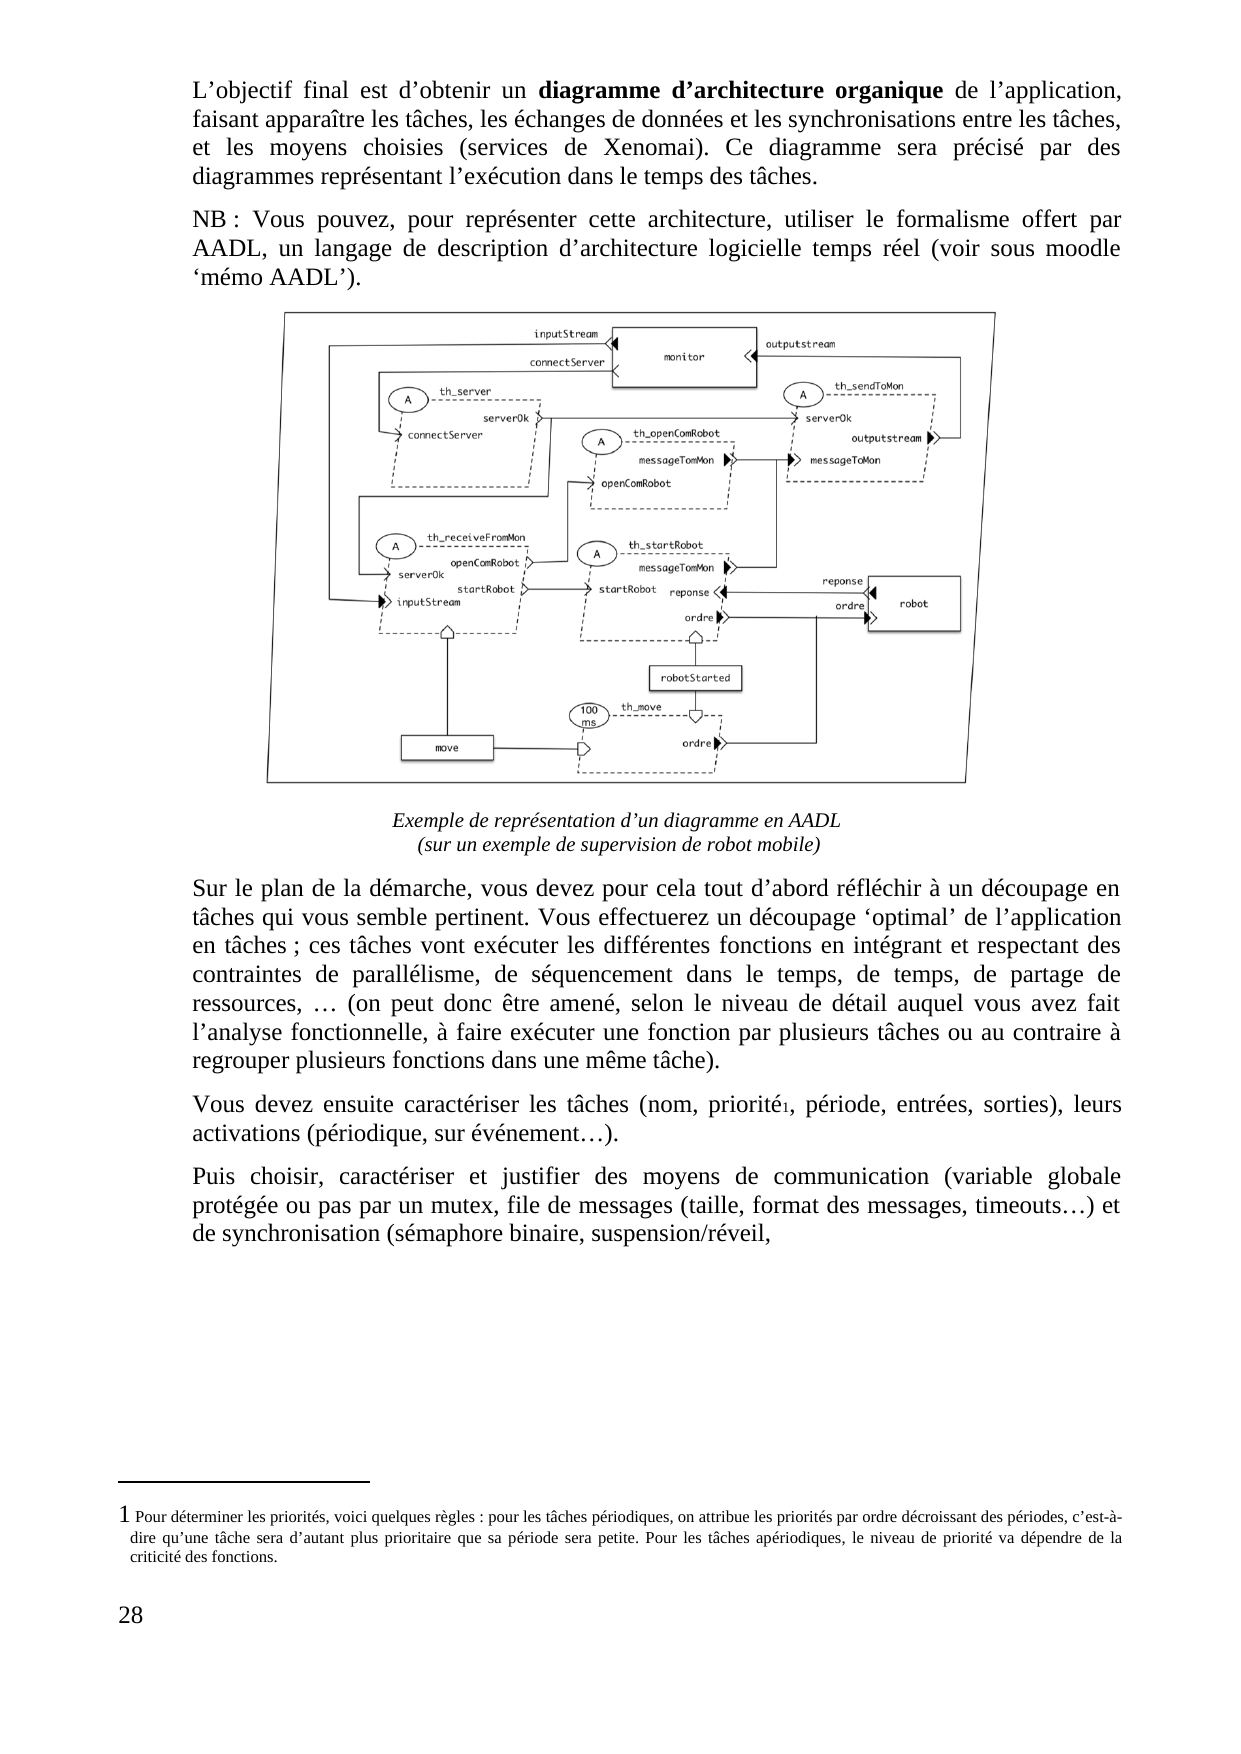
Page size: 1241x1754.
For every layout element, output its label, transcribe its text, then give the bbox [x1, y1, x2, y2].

text Vous devez ensuite caractériser les tâches (nom, priorité, période, entrées, sorties), leurs activations (périodique, sur événement…). [192, 1089, 1122, 1146]
text L’objectif final est d’obtenir un diagramme d’architecture organique de l’application, faisant apparaître les tâches, les échanges de données et les synchronisations entre les tâches, et les moyens choisies (services de Xenomai). Ce diagramme sera précisé par des diagrammes représentant l’exécution dans le temps des tâches. [192, 75, 1122, 190]
text Exemple de représentation d’un diagramme en AADL (sur un exemple de supervision de robot mobile) [118, 808, 1122, 856]
text NB : Vous pouvez, pour représenter cette architecture, utiliser le formalisme offert par AADL, un langage de description d’architecture logicielle temps réel (voir sous moodle ‘mémo AADL’). [192, 204, 1122, 291]
text Sur le plan de la démarche, vous devez pour cela tout d’abord réfléchir à un découpage en tâches qui vous semble pertinent. Vous effectuerez un découpage ‘optimal’ de l’application en tâches ; ces tâches vont exécuter les différentes fonctions en intégrant et respectant des contraintes de parallélisme, de séquencement dans le temps, de temps, de partage de ressources, … (on peut donc être amené, selon le niveau de détail auquel vous avez fait l’analyse fonctionnelle, à faire exécuter une fonction par plusieurs tâches ou au contraire à regrouper plusieurs fonctions dans une même tâche). [192, 873, 1122, 1074]
text Pour déterminer les priorités, voici quelques règles : pour les tâches périodiques, on attribue les priorités par ordre décroissant des périodes, c’est-à-dire qu’une tâche sera d’autant plus prioritaire que sa période sera petite. Pour les tâches apériodiques, le niveau de priorité va dépendre de la criticité des fonctions. [118, 1499, 1122, 1566]
picture [235, 305, 1005, 792]
text Puis choisir, caractériser et justifier des moyens de communication (variable globale protégée ou pas par un mutex, file de messages (taille, format des messages, timeouts…) et de synchronisation (sémaphore binaire, suspension/réveil, [192, 1161, 1122, 1247]
